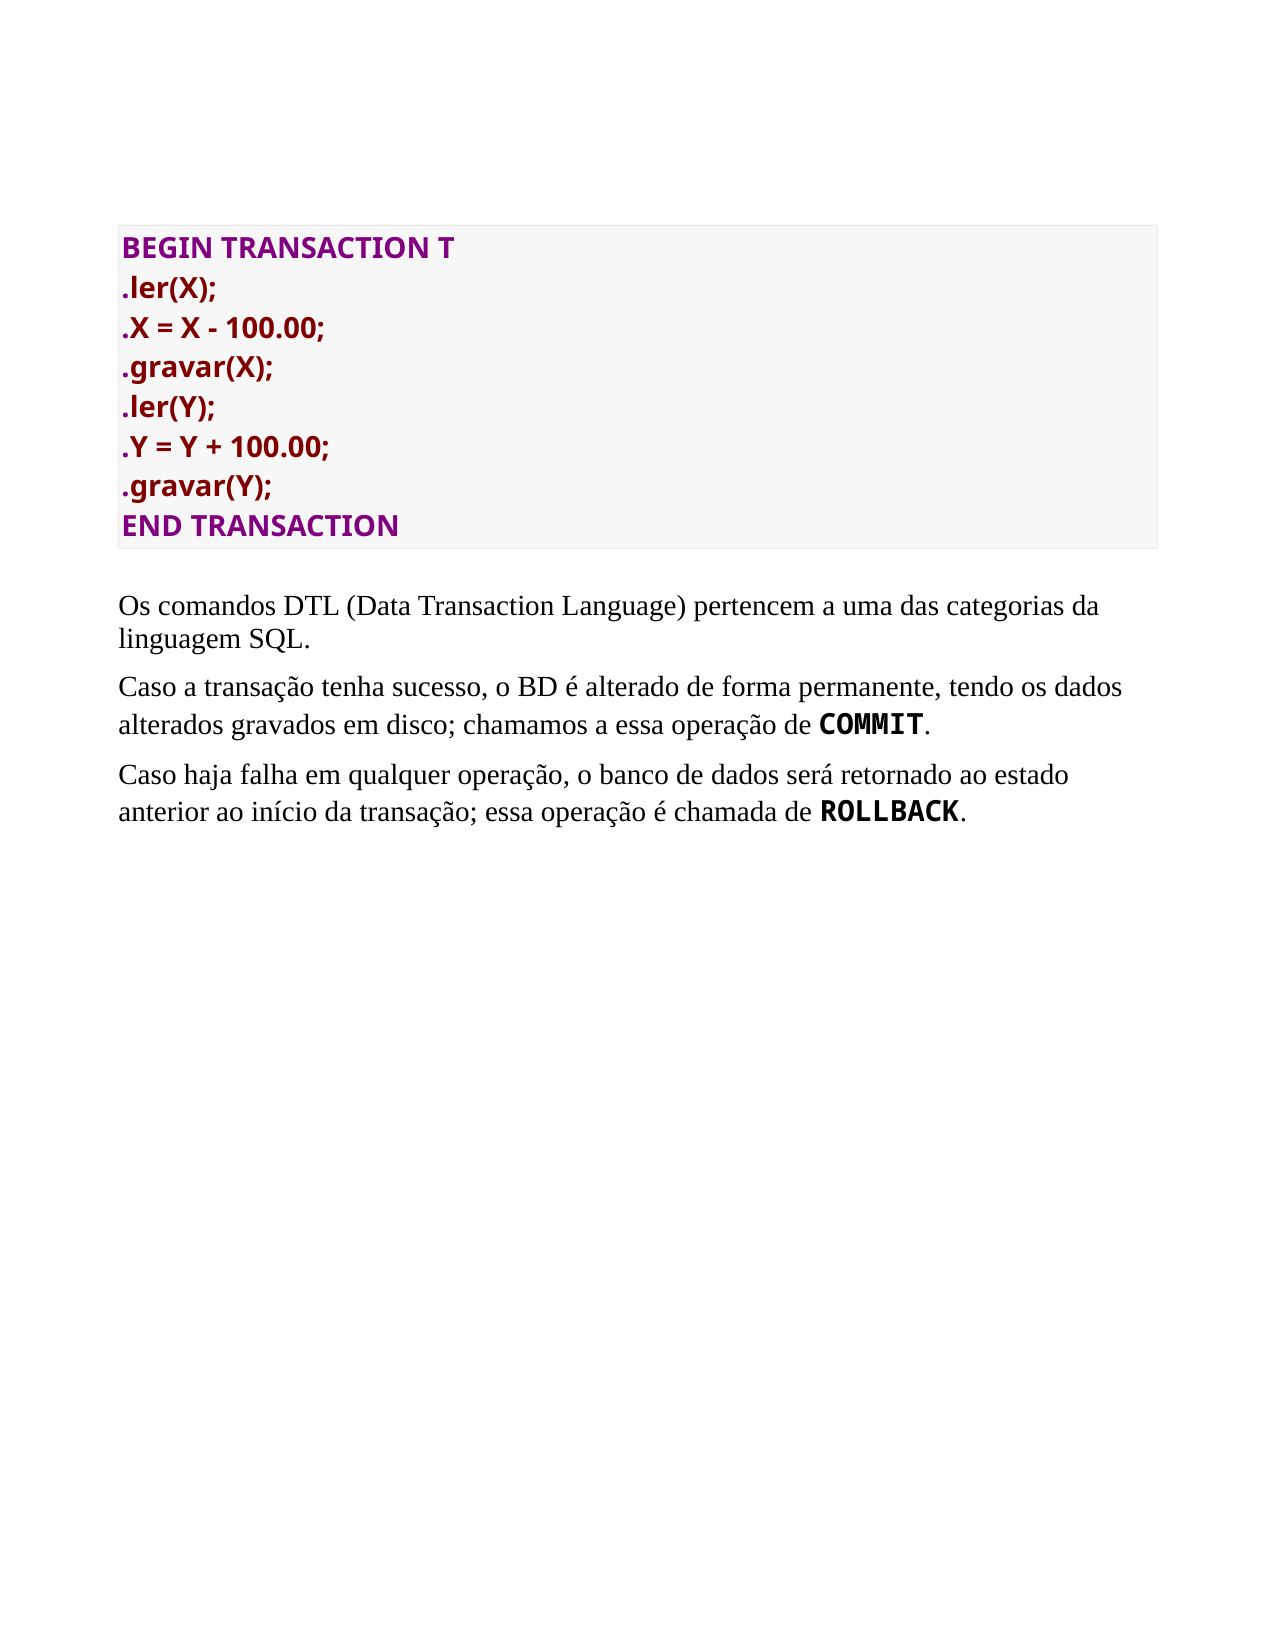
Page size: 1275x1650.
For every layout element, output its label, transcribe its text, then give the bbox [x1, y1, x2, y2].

text BEGIN TRANSACTION T [119, 226, 1157, 264]
text .X = X - 100.00; [119, 304, 1157, 343]
text .ler(Y); [119, 383, 1157, 423]
text .gravar(Y); [119, 463, 1157, 502]
text Os comandos DTL (Data Transaction Language) pertencem a uma das categorias da linguagem SQL. [118, 588, 1157, 655]
text Caso a transação tenha sucesso, o BD é alterado de forma permanente, tendo os dados alterados gravados em disco; chamamos a essa operação de COMMIT. [118, 669, 1157, 743]
text END TRANSACTION [119, 502, 1157, 548]
text Caso haja falha em qualquer operação, o banco de dados será retornado ao estado anterior ao início da transação; essa operação é chamada de ROLLBACK. [118, 757, 1157, 830]
text .ler(X); [119, 264, 1157, 304]
text .Y = Y + 100.00; [119, 423, 1157, 463]
text .gravar(X); [119, 343, 1157, 383]
